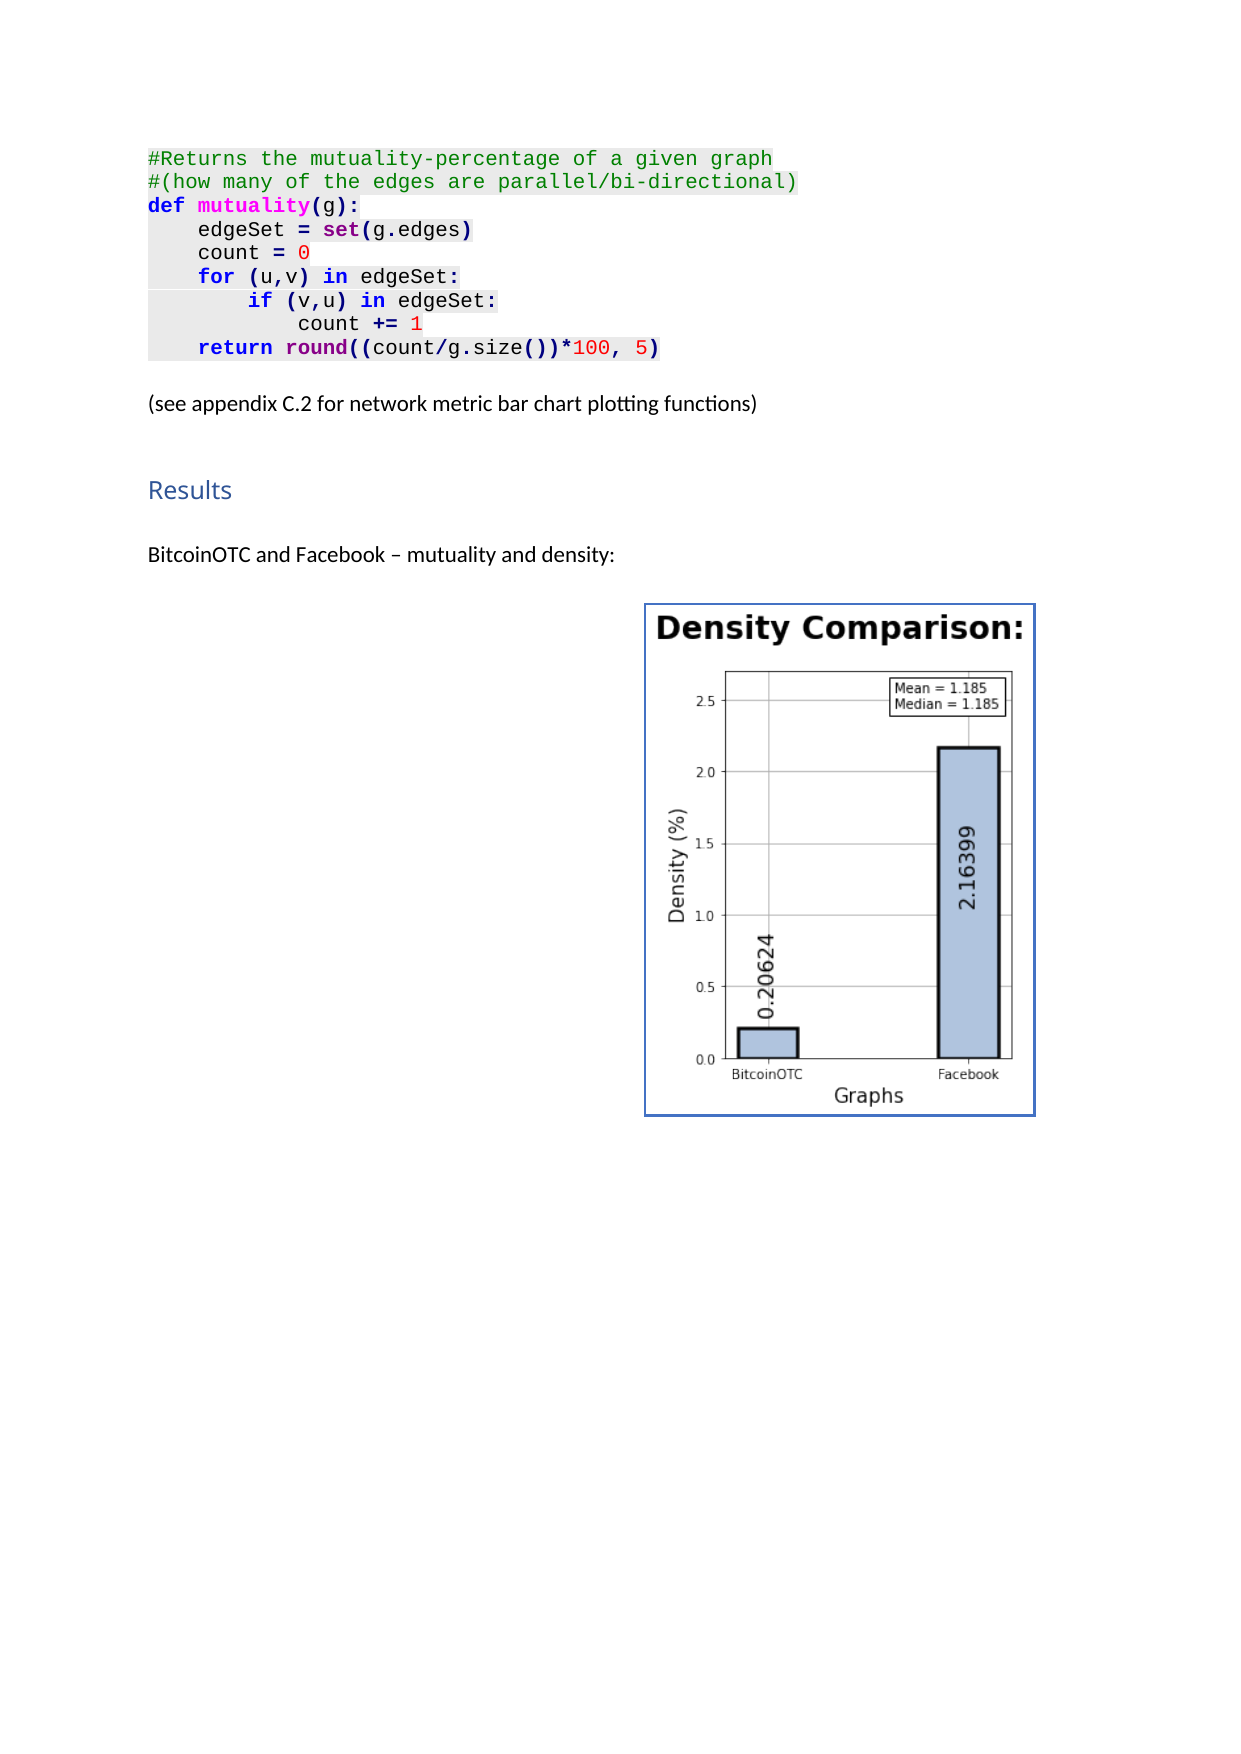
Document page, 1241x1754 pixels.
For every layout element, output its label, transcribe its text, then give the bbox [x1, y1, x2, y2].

text for (u,v) in edgeSet: [148, 266, 1092, 289]
text edgeSet = set(g.edges) [148, 219, 1092, 242]
text if (v,u) in edgeSet: [148, 289, 1092, 313]
subtitle Results [148, 473, 1092, 507]
text BitcoinOTC and Facebook – mutuality and density: [148, 541, 1092, 569]
text (see appendix C.2 for network metric bar chart plotting functions) [148, 389, 1092, 417]
text #(how many of the edges are parallel/bi-directional) [148, 171, 1092, 195]
text count += 1 [148, 313, 1092, 337]
text return round((count/g.size())*100, 5) [148, 337, 1092, 361]
text #Returns the mutuality-percentage of a given graph [148, 148, 1092, 171]
text count = 0 [148, 242, 1092, 266]
text def mutuality(g): [148, 195, 1092, 219]
